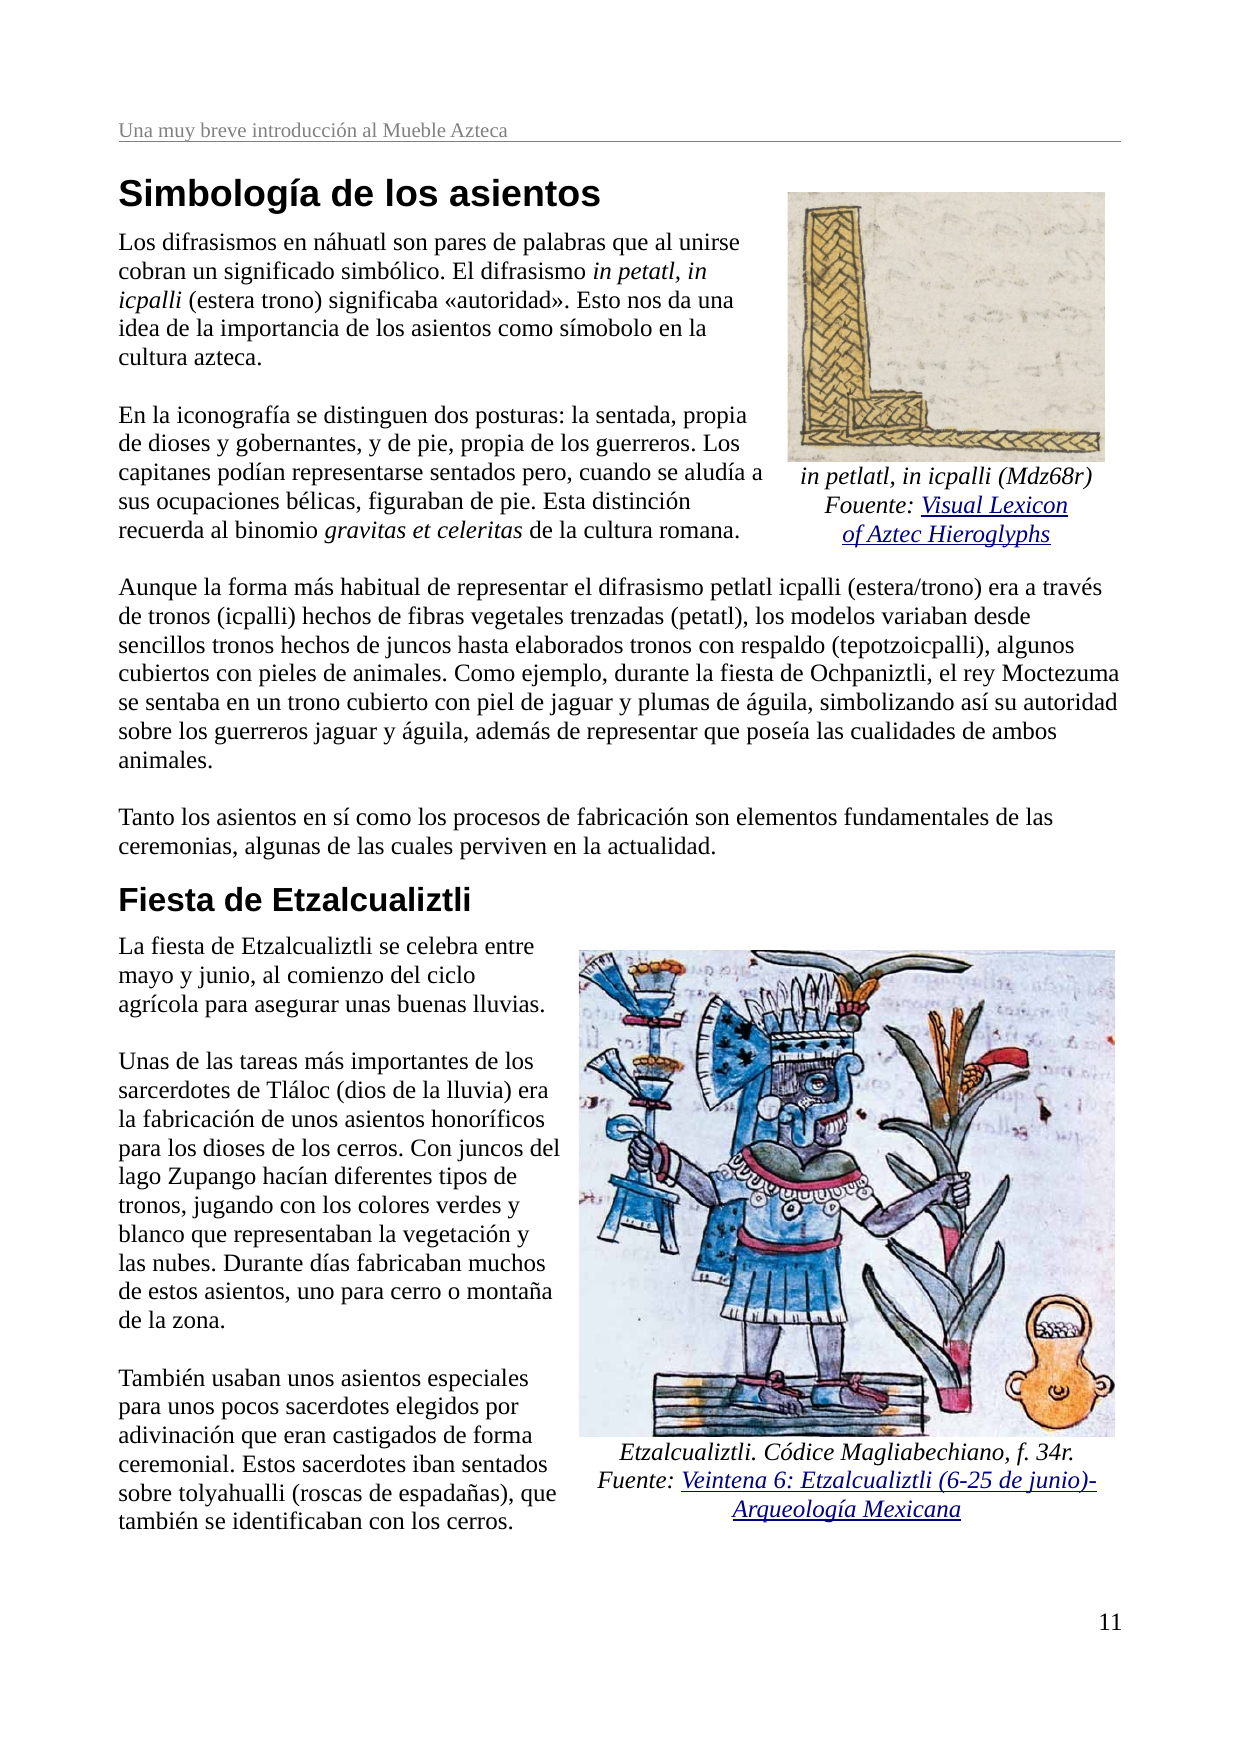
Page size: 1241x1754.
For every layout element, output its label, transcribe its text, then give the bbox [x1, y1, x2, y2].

subtitle Fiesta de Etzalcualiztli [118, 881, 1122, 919]
picture [578, 950, 1116, 1437]
text Unas de las tareas más importantes de los sarcerdotes de Tláloc (dios de la lluvia) era la fabricación de unos asientos honoríficos para los dioses de los cerros. Con juncos del lago Zupango hacían diferentes tipos de tronos, jugando con los colores verdes y blanco que representaban la vegetación y las nubes. Durante días fabricaban muchos de estos asientos, uno para cerro o montaña de la zona. [118, 1046, 561, 1334]
text Etzalcualiztli. Códice Magliabechiano, f. 34r. Fuente: Veintena 6: Etzalcualiztli (6-25 de junio)- Arqueología Mexicana [561, 950, 1132, 1523]
text Tanto los asientos en sí como los procesos de fabricación son elementos fundamentales de las ceremonias, algunas de las cuales perviven en la actualidad. [118, 802, 1122, 860]
text La fiesta de Etzalcualiztli se celebra entre mayo y junio, al comienzo del ciclo agrícola para asegurar unas buenas lluvias. [118, 931, 1132, 1018]
text Aunque la forma más habitual de representar el difrasismo petlatl icpalli (estera/trono) era a través de tronos (icpalli) hechos de fibras vegetales trenzadas (petatl), los modelos variaban desde sencillos tronos hechos de juncos hasta elaborados tronos con respaldo (tepotzoicpalli), algunos cubiertos con pieles de animales. Como ejemplo, durante la fiesta de Ochpaniztli, el rey Moctezuma se sentaba en un trono cubierto con piel de jaguar y plumas de águila, simbolizando así su autoridad sobre los guerreros jaguar y águila, además de representar que poseía las cualidades de ambos animales. [118, 572, 1122, 773]
text En la iconografía se distinguen dos posturas: la sentada, propia de dioses y gobernantes, y de pie, propia de los guerreros. Los capitanes podían representarse sentados pero, cuando se aludía a sus ocupaciones bélicas, figuraban de pie. Esta distinción recuerda al binomio gravitas et celeritas de la cultura romana. [118, 400, 773, 543]
text Los difrasismos en náhuatl son pares de palabras que al unirse cobran un significado simbólico. El difrasismo in petatl, in icpalli (estera trono) significaba «autoridad». Esto nos da una idea de la importancia de los asientos como símobolo en la cultura azteca. [118, 227, 773, 371]
subtitle Simbología de los asientos [118, 172, 1122, 215]
text También usaban unos asientos especiales para unos pocos sacerdotes elegidos por adivinación que eran castigados de forma ceremonial. Estos sacerdotes iban sentados sobre tolyahualli (roscas de espadañas), que también se identificaban con los cerros. [118, 1363, 561, 1535]
text [561, 1523, 1132, 1540]
picture [787, 192, 1105, 462]
text in petlatl, in icpalli (Mdz68r) Fouente: Visual Lexicon of Aztec Hieroglyphs [773, 184, 1119, 548]
